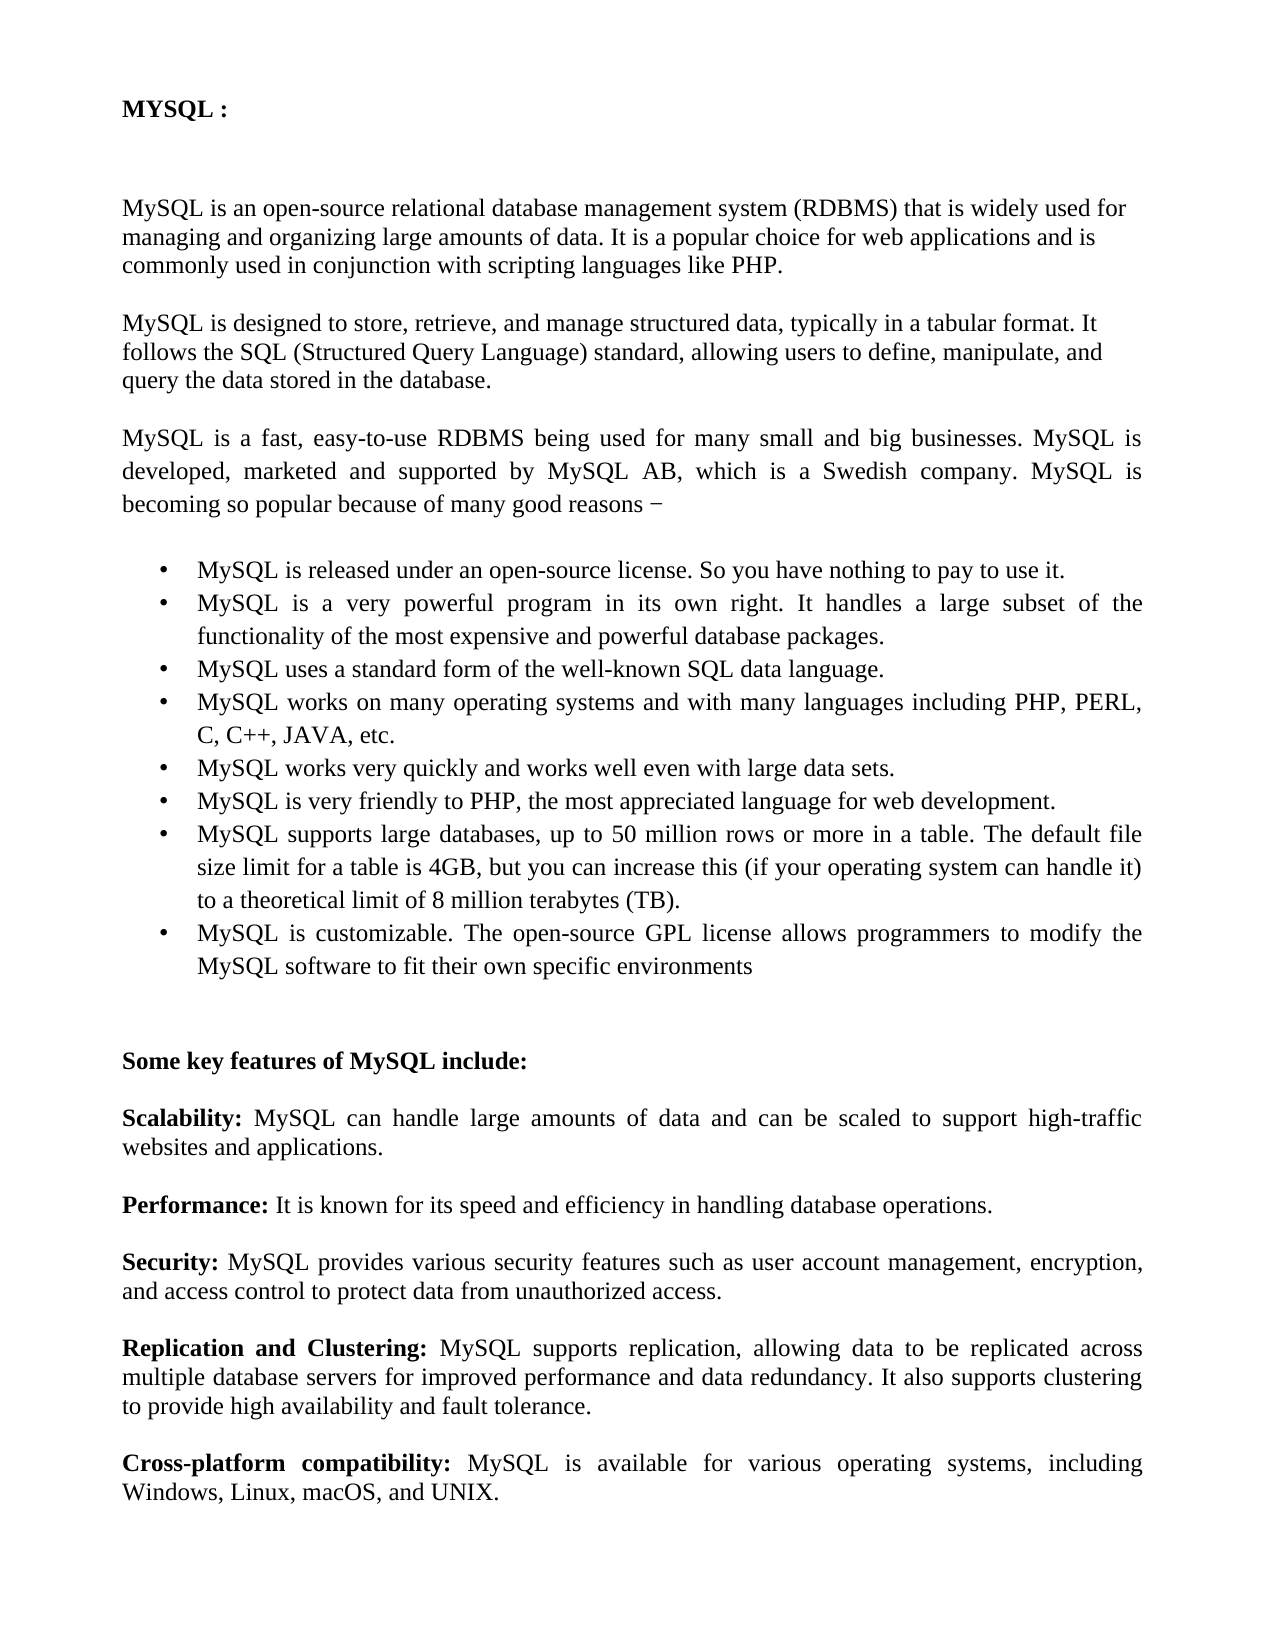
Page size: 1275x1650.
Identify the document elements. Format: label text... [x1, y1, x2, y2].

list MySQL works on many operating systems and with many languages including PHP, PERL, C, C++, JAVA, etc. [159, 687, 1144, 749]
text Cross-platform compatibility: MySQL is available for various operating systems, including Windows, Linux, macOS, and UNIX. [122, 1448, 1144, 1506]
text MySQL is an open-source relational database management system (RDBMS) that is widely used for managing and organizing large amounts of data. It is a popular choice for web applications and is commonly used in conjunction with scripting languages like PHP. [122, 193, 1144, 279]
text Performance: It is known for its speed and efficiency in handling database operations. [122, 1190, 1144, 1218]
text MYSQL : [122, 94, 1144, 122]
list MySQL is customizable. The open-source GPL license allows programmers to modify the MySQL software to fit their own specific environments [159, 918, 1144, 980]
list MySQL is released under an open-source license. So you have nothing to pay to use it. [159, 555, 1144, 584]
list MySQL uses a standard form of the well-known SQL data language. [159, 654, 1144, 683]
list MySQL is a very powerful program in its own right. It handles a large subset of the functionality of the most expensive and powerful database packages. [159, 588, 1144, 650]
text Security: MySQL provides various security features such as user account management, encryption, and access control to protect data from unauthorized access. [122, 1247, 1144, 1305]
list MySQL is very friendly to PHP, the most appreciated language for web development. [159, 786, 1144, 815]
text MySQL is a fast, easy-to-use RDBMS being used for many small and big businesses. MySQL is developed, marketed and supported by MySQL AB, which is a Swedish company. MySQL is becoming so popular because of many good reasons − [122, 423, 1144, 518]
list MySQL supports large databases, up to 50 million rows or more in a table. The default file size limit for a table is 4GB, but you can increase this (if your operating system can handle it) to a theoretical limit of 8 million terabytes (TB). [159, 819, 1144, 914]
text Some key features of MySQL include: [122, 1046, 1144, 1075]
text Replication and Clustering: MySQL supports replication, allowing data to be replicated across multiple database servers for improved performance and data redundancy. It also supports clustering to provide high availability and fault tolerance. [122, 1333, 1144, 1420]
list MySQL works very quickly and works well even with large data sets. [159, 753, 1144, 782]
text Scalability: MySQL can handle large amounts of data and can be scaled to support high-traffic websites and applications. [122, 1103, 1144, 1161]
text MySQL is designed to store, retrieve, and manage structured data, typically in a tabular format. It follows the SQL (Structured Query Language) standard, allowing users to define, manipulate, and query the data stored in the database. [122, 308, 1144, 394]
